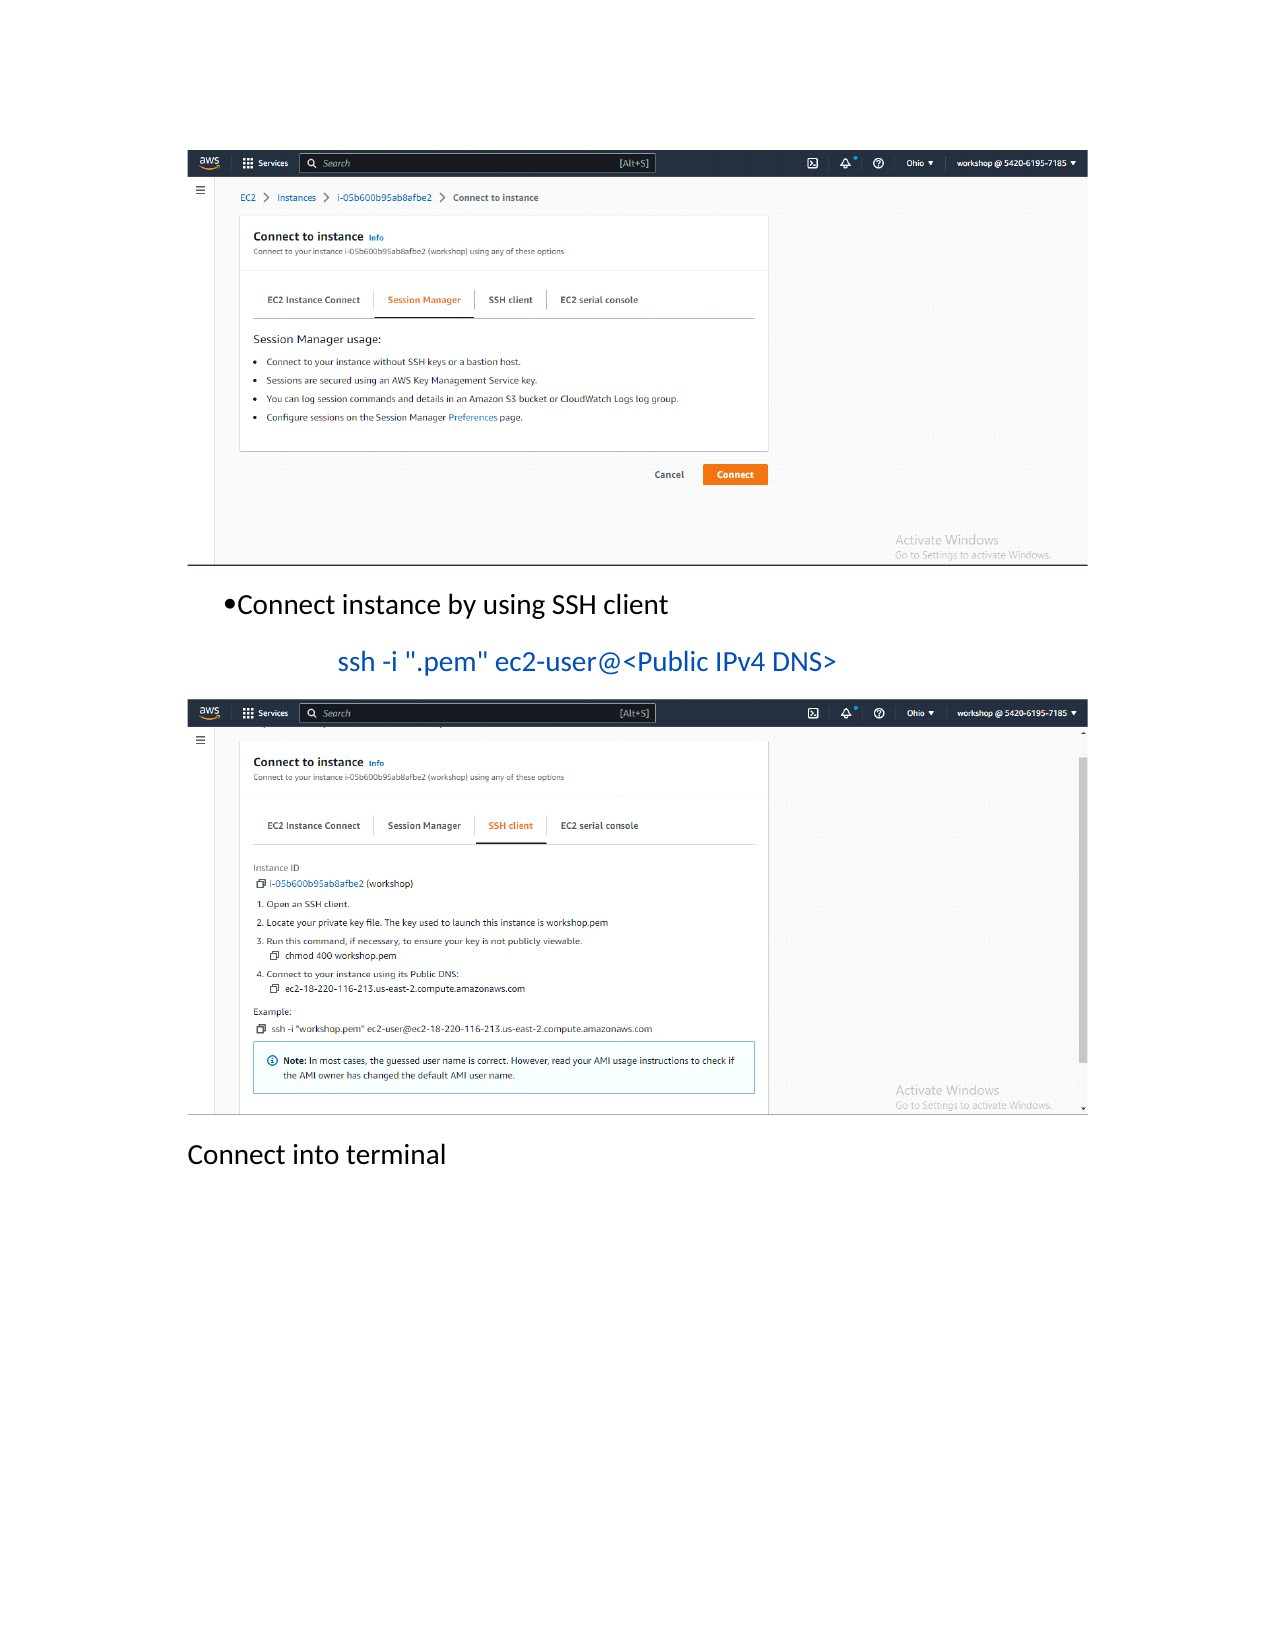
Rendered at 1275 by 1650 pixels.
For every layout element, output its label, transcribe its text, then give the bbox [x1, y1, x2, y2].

text Connect into terminal [187, 1136, 1087, 1171]
text ssh -i ".pem" ec2-user@<Public IPv4 DNS> [187, 643, 1087, 678]
list Connect instance by using SSH client [225, 586, 1087, 622]
